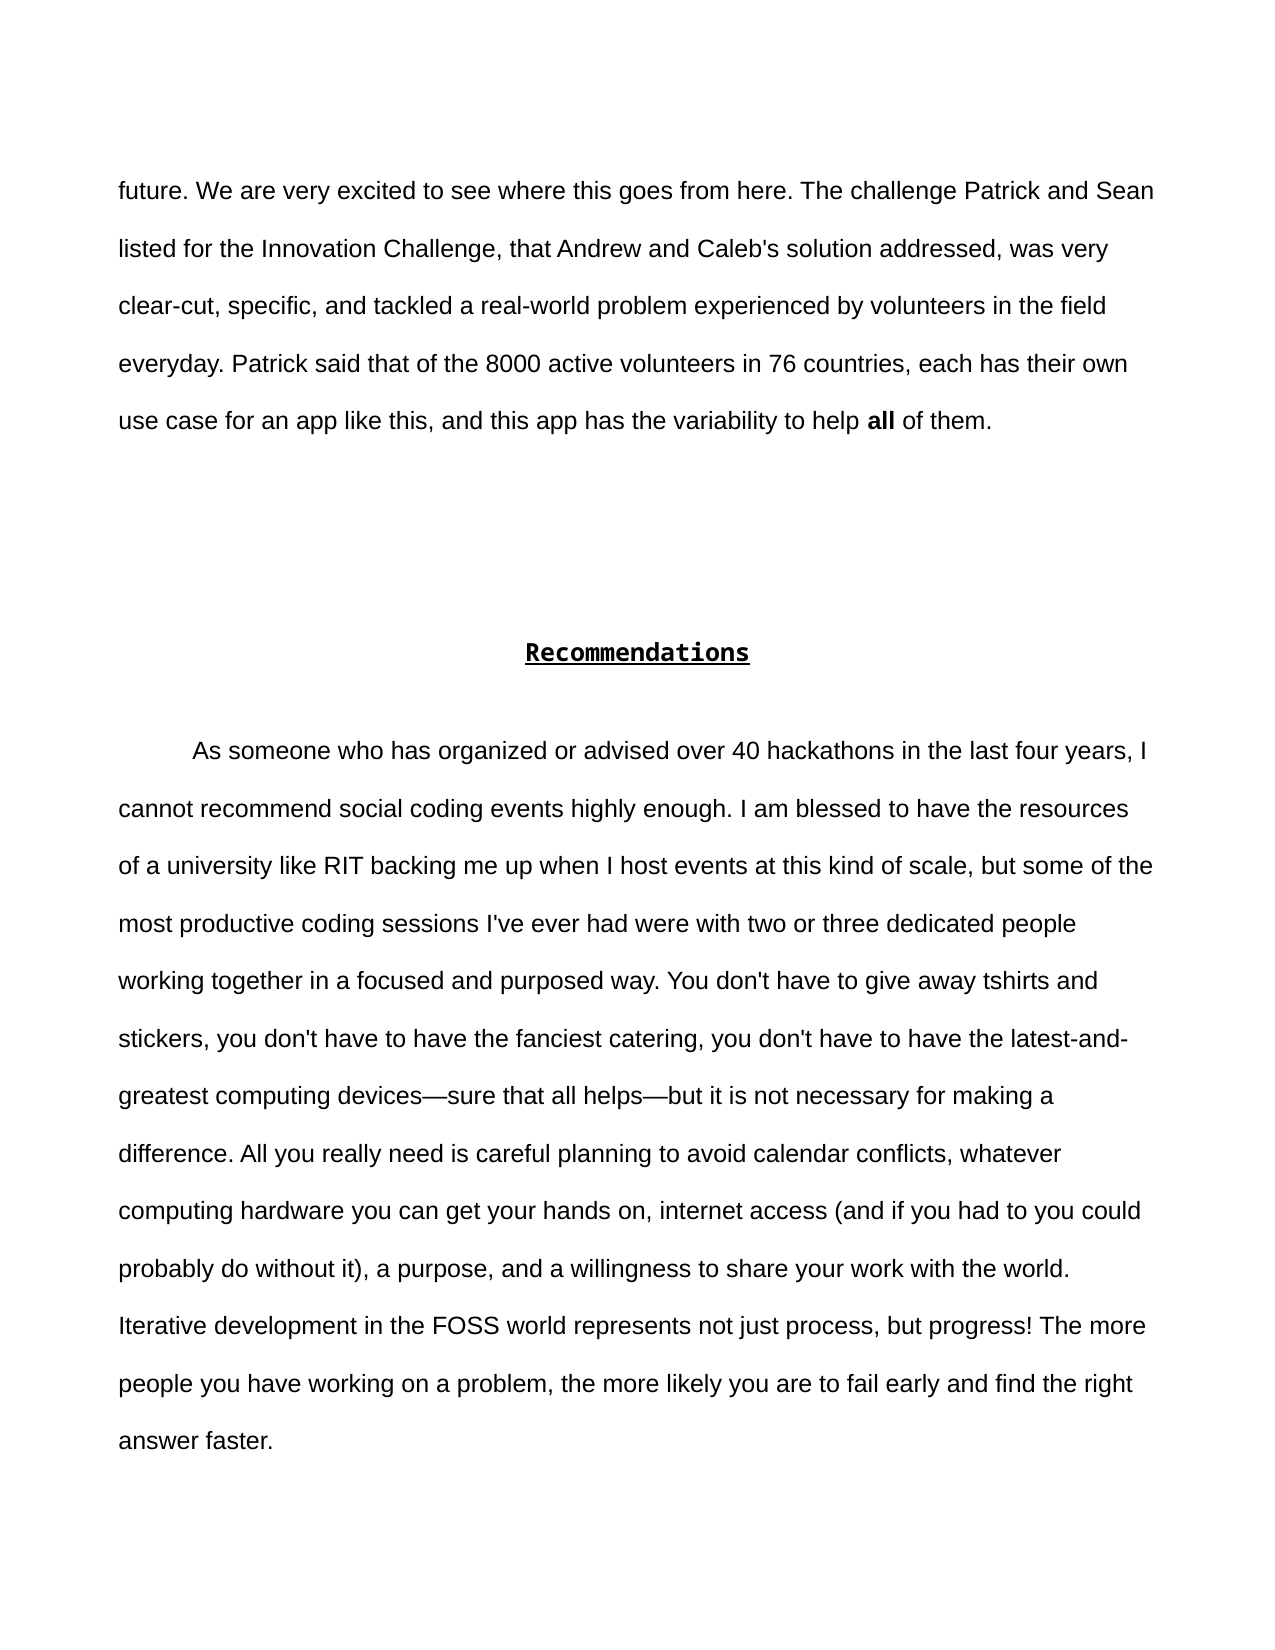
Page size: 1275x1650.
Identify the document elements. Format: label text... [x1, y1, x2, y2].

text Recommendations [118, 634, 1157, 668]
text future. We are very excited to see where this goes from here. The challenge Patrick and Sean listed for the Innovation Challenge, that Andrew and Caleb's solution addressed, was very clear-cut, specific, and tackled a real-world problem experienced by volunteers in the field everyday. Patrick said that of the 8000 active volunteers in 76 countries, each has their own use case for an app like this, and this app has the variability to help all of them. [118, 176, 1157, 435]
text As someone who has organized or advised over 40 hackathons in the last four years, I cannot recommend social coding events highly enough. I am blessed to have the resources of a university like RIT backing me up when I host events at this kind of scale, but some of the most productive coding sessions I've ever had were with two or three dedicated people working together in a focused and purposed way. You don't have to give away tshirts and stickers, you don't have to have the fanciest catering, you don't have to have the latest-and-greatest computing devices—sure that all helps—but it is not necessary for making a difference. All you really need is careful planning to avoid calendar conflicts, whatever computing hardware you can get your hands on, internet access (and if you had to you could probably do without it), a purpose, and a willingness to share your work with the world. Iterative development in the FOSS world represents not just process, but progress! The more people you have working on a problem, the more likely you are to fail early and find the right answer faster. [118, 736, 1157, 1455]
